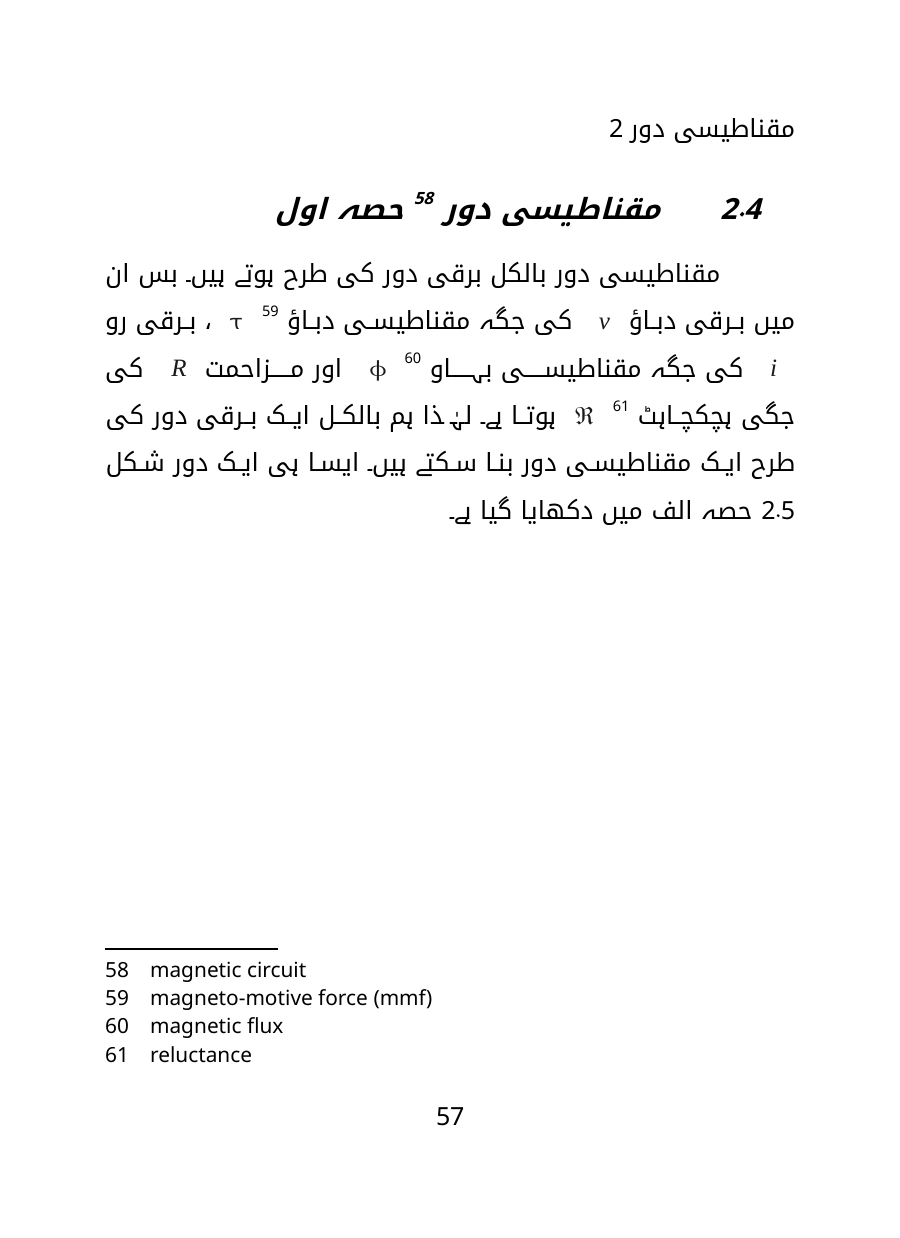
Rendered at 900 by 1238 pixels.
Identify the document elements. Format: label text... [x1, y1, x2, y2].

text مقناطیسی دور بالکل برقی دور کی طرح ہوتے ہیں۔ بس ان میں برقی دباؤ کی جگہ مقناطیسی دباؤ ، برقی رو کی جگہ مقناطیسی بہاو اور مزاحمت کی جگی ہچکچاہٹ ہوتا ہے۔ لہٰذا ہم بالکل ایک برقی دور کی طرح ایک مقناطیسی دور بنا سکتے ہیں۔ ایسا ہی ایک دور شکل 2.5 حصہ الف میں دکھایا گیا ہے۔ [105, 250, 795, 534]
text magnetic flux [105, 1012, 795, 1040]
text magneto-motive force (mmf) [105, 983, 795, 1012]
list magnetic circuit [105, 955, 795, 983]
text reluctance [105, 1040, 795, 1068]
subtitle مقناطیسی دور حصہ اول [105, 182, 720, 238]
